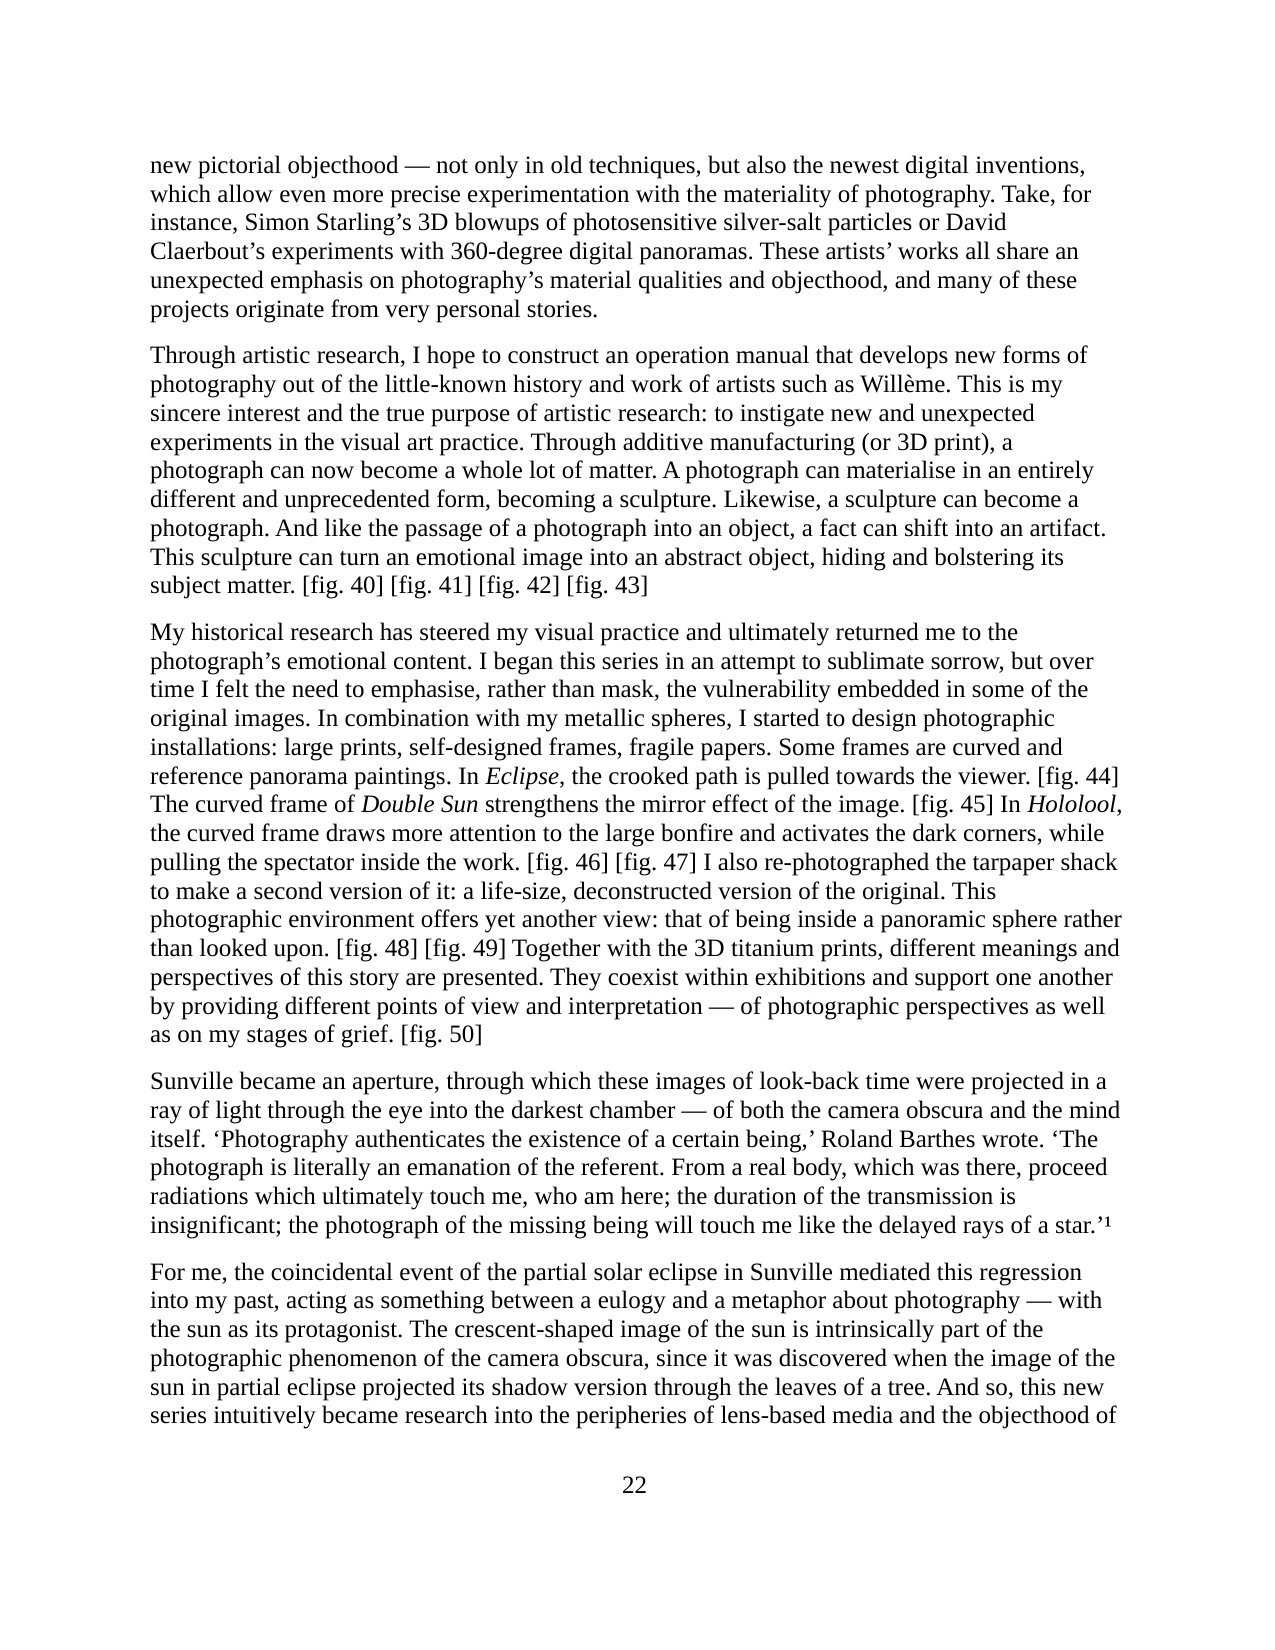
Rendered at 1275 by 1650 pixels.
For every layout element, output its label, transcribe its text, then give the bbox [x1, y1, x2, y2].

text Through artistic research, I hope to construct an operation manual that develops new forms of photography out of the little-known history and work of artists such as Willème. This is my sincere interest and the true purpose of artistic research: to instigate new and unexpected experiments in the visual art practice. Through additive manufacturing (or 3D print), a photograph can now become a whole lot of matter. A photograph can materialise in an entirely different and unprecedented form, becoming a sculpture. Likewise, a sculpture can become a photograph. And like the passage of a photograph into an object, a fact can shift into an artifact. This sculpture can turn an emotional image into an abstract object, hiding and bolstering its subject matter. [fig. 40] [fig. 41] [fig. 42] [fig. 43] [150, 340, 1125, 599]
text new pictorial objecthood — not only in old techniques, but also the newest digital inventions, which allow even more precise experimentation with the materiality of photography. Take, for instance, Simon Starling’s 3D blowups of photosensitive silver-salt particles or David Claerbout’s experiments with 360-degree digital panoramas. These artists’ works all share an unexpected emphasis on photography’s material qualities and objecthood, and many of these projects originate from very personal stories. [150, 150, 1125, 322]
text Sunville became an aperture, through which these images of look-back time were projected in a ray of light through the eye into the darkest chamber — of both the camera obscura and the mind itself. ‘Photography authenticates the existence of a certain being,’ Roland Barthes wrote. ‘The photograph is literally an emanation of the referent. From a real body, which was there, proceed radiations which ultimately touch me, who am here; the duration of the transmission is insignificant; the photograph of the missing being will touch me like the delayed rays of a star.’¹ [150, 1066, 1125, 1239]
text For me, the coincidental event of the partial solar eclipse in Sunville mediated this regression into my past, acting as something between a eulogy and a metaphor about photography — with the sun as its protagonist. The crescent-shaped image of the sun is intrinsically part of the photographic phenomenon of the camera obscura, since it was discovered when the image of the sun in partial eclipse projected its shadow version through the leaves of a tree. And so, this new series intuitively became research into the peripheries of lens-based media and the objecthood of [150, 1257, 1125, 1429]
text My historical research has steered my visual practice and ultimately returned me to the photograph’s emotional content. I began this series in an attempt to sublimate sorrow, but over time I felt the need to emphasise, rather than mask, the vulnerability embedded in some of the original images. In combination with my metallic spheres, I started to design photographic installations: large prints, self-designed frames, fragile papers. Some frames are curved and reference panorama paintings. In Eclipse, the crooked path is pulled towards the viewer. [fig. 44] The curved frame of Double Sun strengthens the mirror effect of the image. [fig. 45] In Hololool, the curved frame draws more attention to the large bonfire and activates the dark corners, while pulling the spectator inside the work. [fig. 46] [fig. 47] I also re-photographed the tarpaper shack to make a second version of it: a life-size, deconstructed version of the original. This photographic environment offers yet another view: that of being inside a panoramic sphere rather than looked upon. [fig. 48] [fig. 49] Together with the 3D titanium prints, different meanings and perspectives of this story are presented. They coexist within exhibitions and support one another by providing different points of view and interpretation — of photographic perspectives as well as on my stages of grief. [fig. 50] [150, 617, 1125, 1048]
